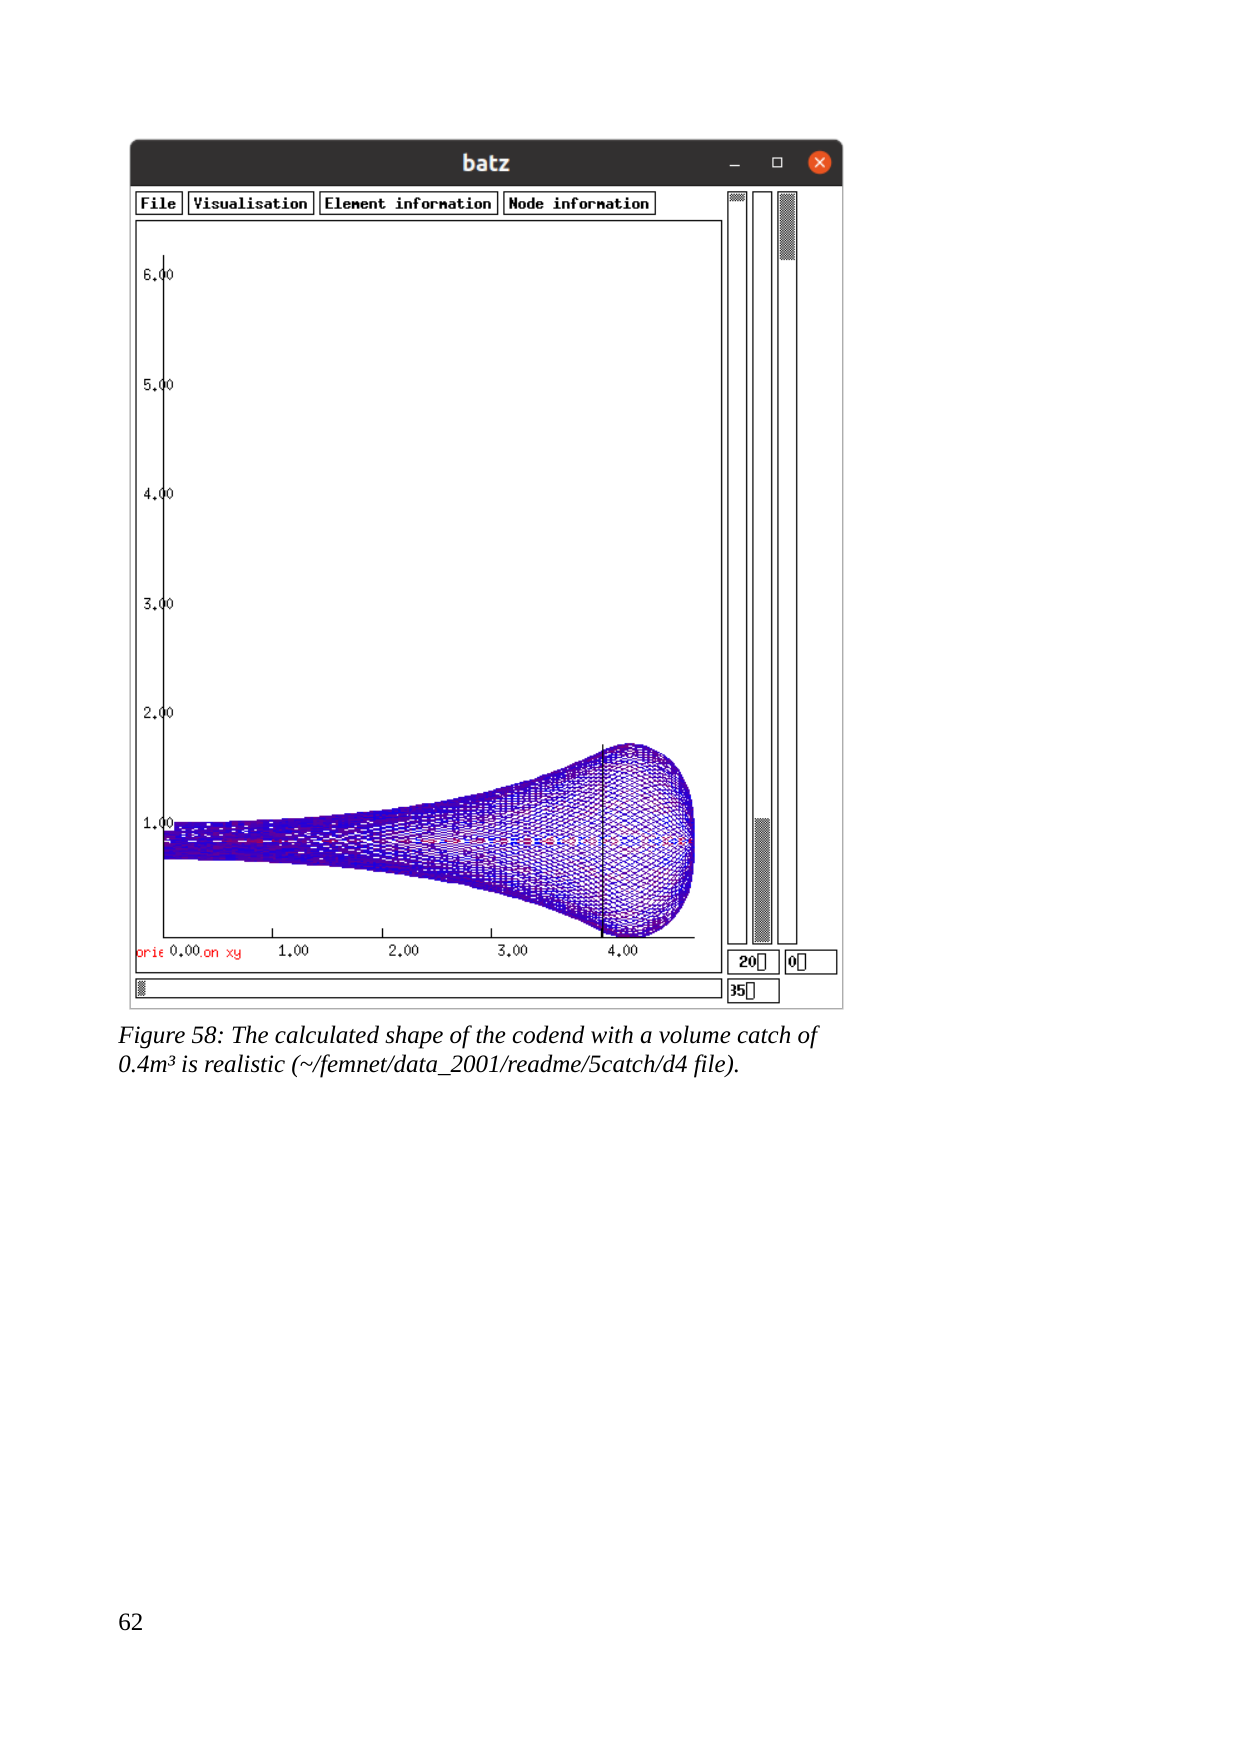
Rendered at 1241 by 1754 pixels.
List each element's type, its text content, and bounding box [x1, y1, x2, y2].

text Figure 58: The calculated shape of the codend with a volume catch of 0.4m³ is realistic (~/femnet/data_2001/readme/5catch/d4 file). [118, 1021, 854, 1078]
picture [118, 130, 855, 1021]
